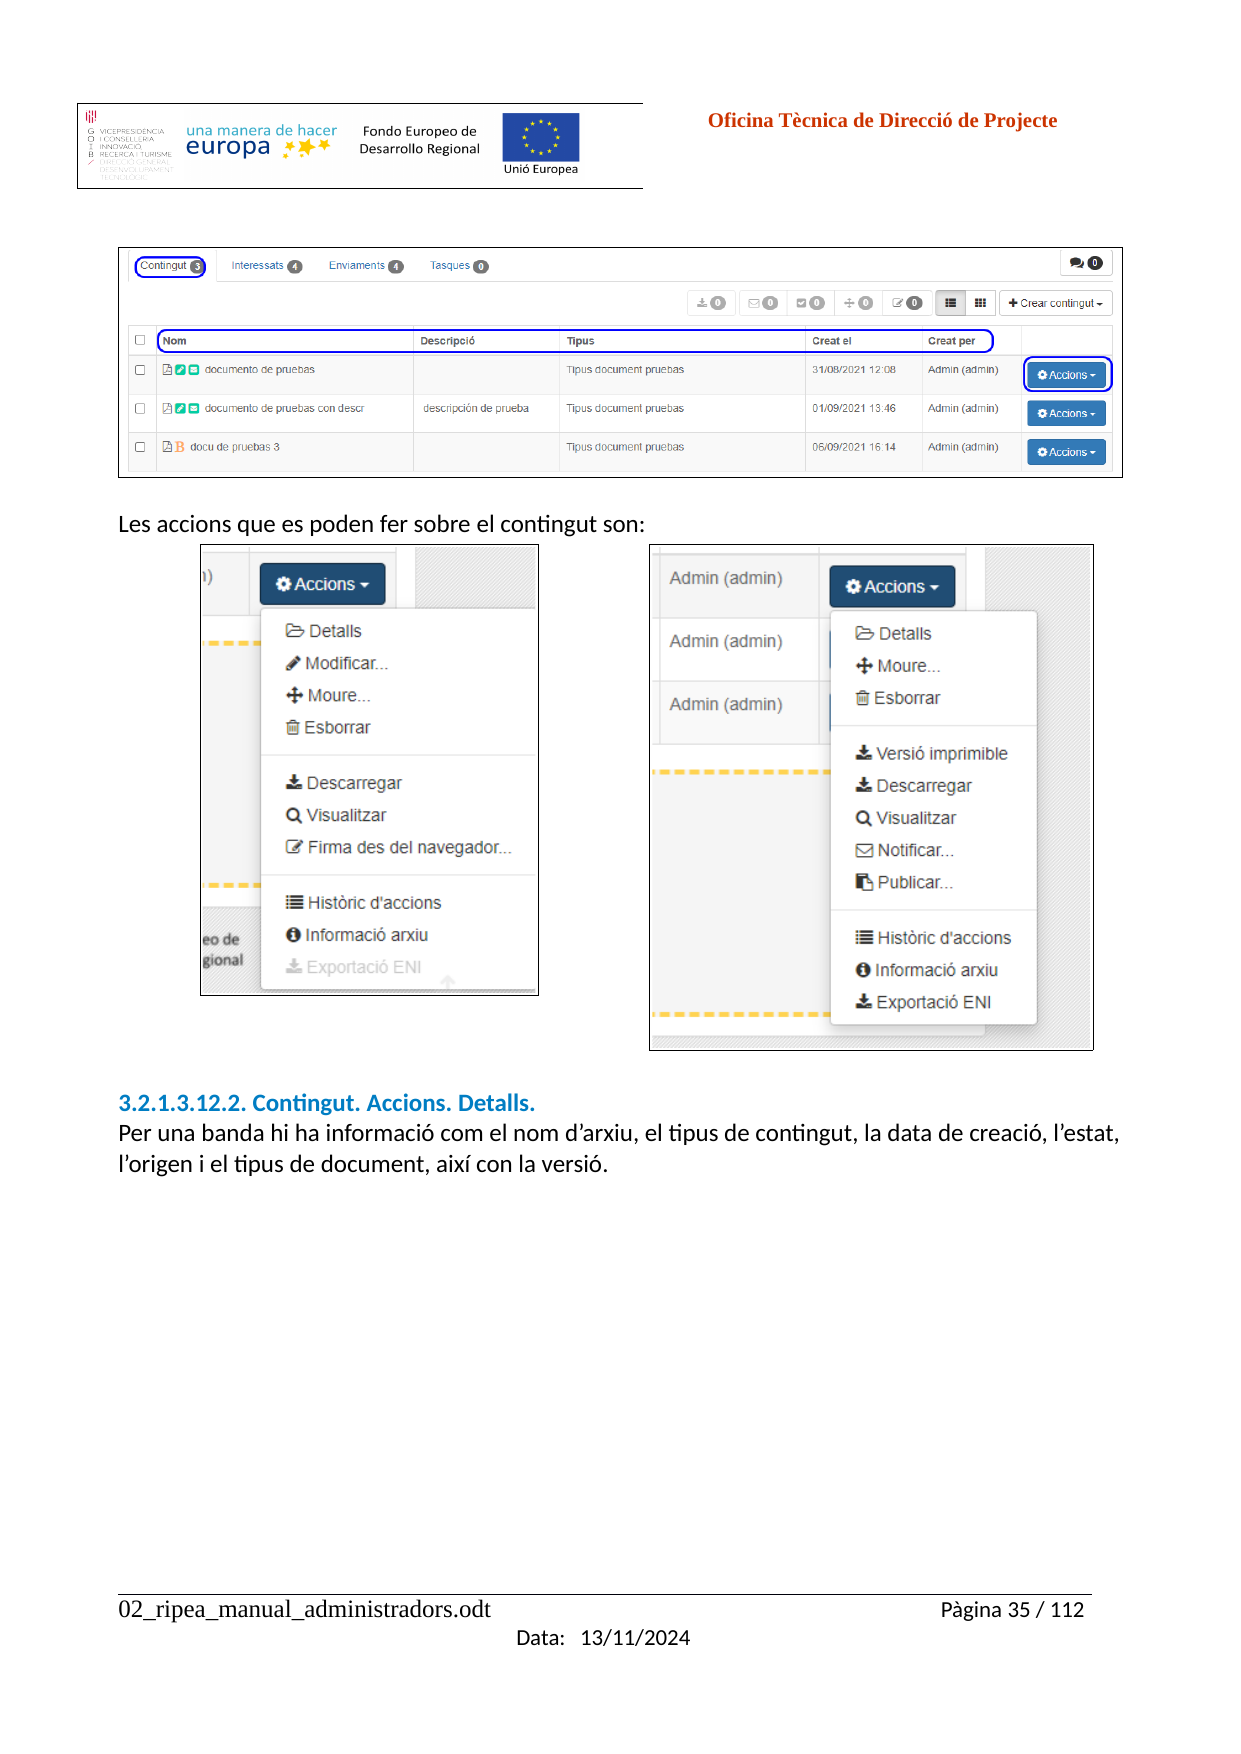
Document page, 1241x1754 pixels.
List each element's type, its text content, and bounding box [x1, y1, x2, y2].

text Les accions que es poden fer sobre el contingut son: [118, 508, 1122, 538]
text Per una banda hi ha informació com el nom d’arxiu, el tipus de contingut, la data de creació, l’estat, l’origen i el tipus de document, així con la versió. [118, 1117, 1122, 1178]
picture [652, 547, 1090, 1048]
table_header [620, 539, 1122, 1056]
picture [202, 547, 536, 993]
table_header [118, 539, 620, 1056]
picture [184, 108, 585, 182]
subtitle 3.2.1.3.12.2. Contingut. Accions. Detalls. [118, 1087, 1122, 1117]
picture [82, 108, 178, 182]
picture [121, 250, 1119, 475]
